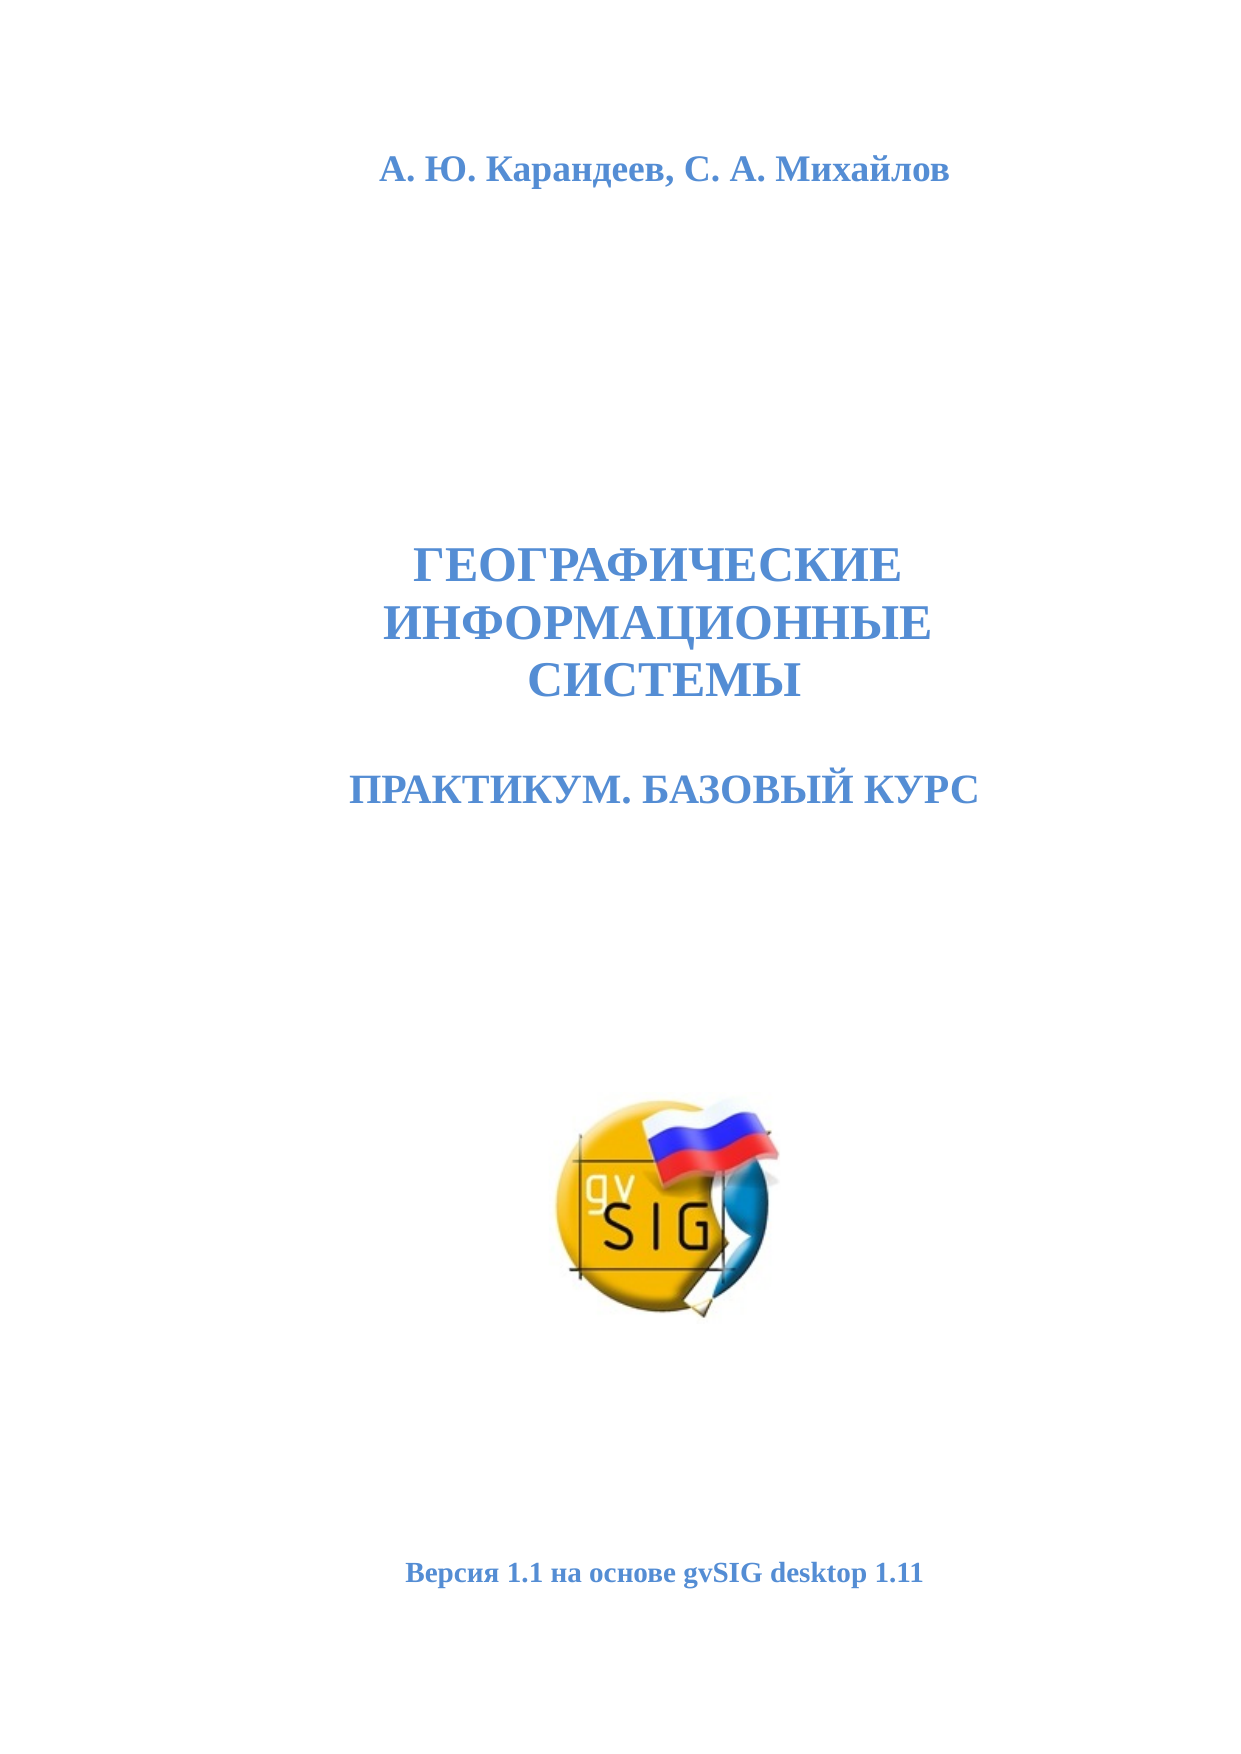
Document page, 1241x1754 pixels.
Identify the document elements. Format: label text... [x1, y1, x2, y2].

text ПРАКТИКУМ. БАЗОВЫЙ КУРС [177, 765, 1152, 813]
text ИНФОРМАЦИОННЫЕ [177, 592, 1152, 650]
picture [548, 1092, 780, 1324]
text А. Ю. Карандеев, С. А. Михайлов [177, 147, 1152, 190]
text Версия 1.1 на основе gvSIG desktop 1.11 [177, 1555, 1152, 1589]
text ГЕОГРАФИЧЕСКИЕ [177, 535, 1152, 592]
text СИСТЕМЫ [177, 650, 1152, 707]
